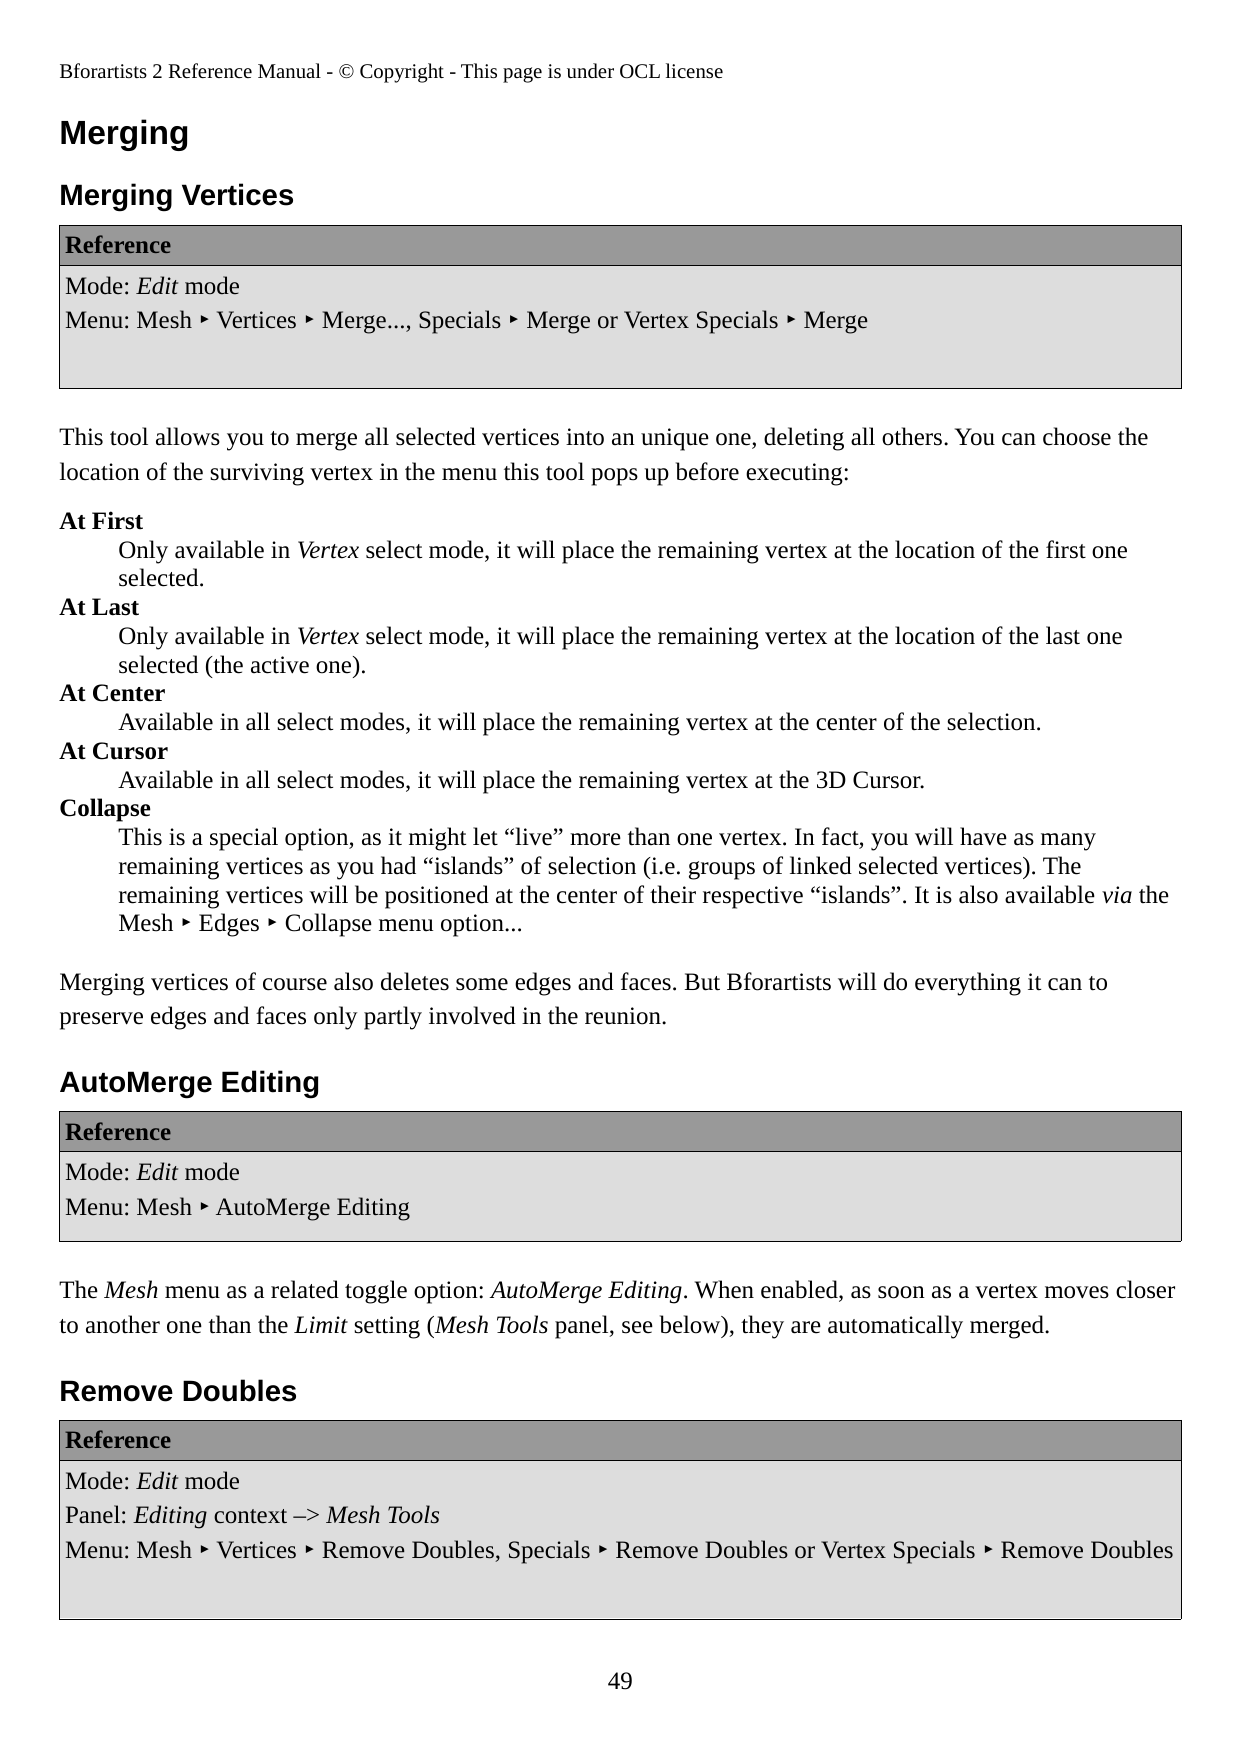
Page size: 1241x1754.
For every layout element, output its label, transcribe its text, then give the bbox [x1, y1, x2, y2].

table_header Reference [60, 1112, 1181, 1151]
table_header Reference [60, 226, 1181, 265]
table_cell Mode: Edit mode Menu: Mesh ‣ Vertices ‣ Merge..., Specials ‣ Merge or Vertex Specials ‣ Merge [60, 266, 1181, 388]
list Available in all select modes, it will place the remaining vertex at the center of the selection. [118, 707, 1181, 736]
subtitle At Center [59, 678, 1181, 707]
subtitle At Last [59, 592, 1181, 621]
table_header Reference [60, 1421, 1181, 1460]
subtitle Remove Doubles [59, 1373, 1181, 1407]
list Available in all select modes, it will place the remaining vertex at the 3D Cursor. [118, 765, 1181, 793]
text Merging vertices of course also deletes some edges and faces. But Bforartists will do everything it can to preserve edges and faces only partly involved in the reunion. [59, 967, 1181, 1030]
subtitle At First [59, 506, 1181, 535]
subtitle AutoMerge Editing [59, 1065, 1181, 1099]
table_cell Mode: Edit mode Menu: Mesh ‣ AutoMerge Editing [60, 1152, 1181, 1241]
subtitle At Cursor [59, 736, 1181, 765]
list This is a special option, as it might let “live” more than one vertex. In fact, you will have as many remaining vertices as you had “islands” of selection (i.e. groups of linked selected vertices). The remaining vertices will be positioned at the center of their respective “islands”. It is also available via the Mesh ‣ Edges ‣ Collapse menu option... [118, 822, 1181, 937]
text This tool allows you to merge all selected vertices into an unique one, deleting all others. You can choose the location of the surviving vertex in the menu this tool pops up before executing: [59, 422, 1181, 486]
subtitle Merging [59, 113, 1181, 151]
text The Mesh menu as a related toggle option: AutoMerge Editing. When enabled, as soon as a vertex moves closer to another one than the Limit setting (Mesh Tools panel, see below), they are automatically merged. [59, 1275, 1181, 1339]
subtitle Collapse [59, 793, 1181, 822]
table_cell Mode: Edit mode Panel: Editing context –> Mesh Tools Menu: Mesh ‣ Vertices ‣ Remove Doubles, Specials ‣ Remove Doubles or Vertex Specials ‣ Remove Doubles [60, 1461, 1181, 1618]
list Only available in Vertex select mode, it will place the remaining vertex at the location of the first one selected. [118, 535, 1181, 592]
subtitle Merging Vertices [59, 178, 1181, 212]
list Only available in Vertex select mode, it will place the remaining vertex at the location of the last one selected (the active one). [118, 621, 1181, 678]
